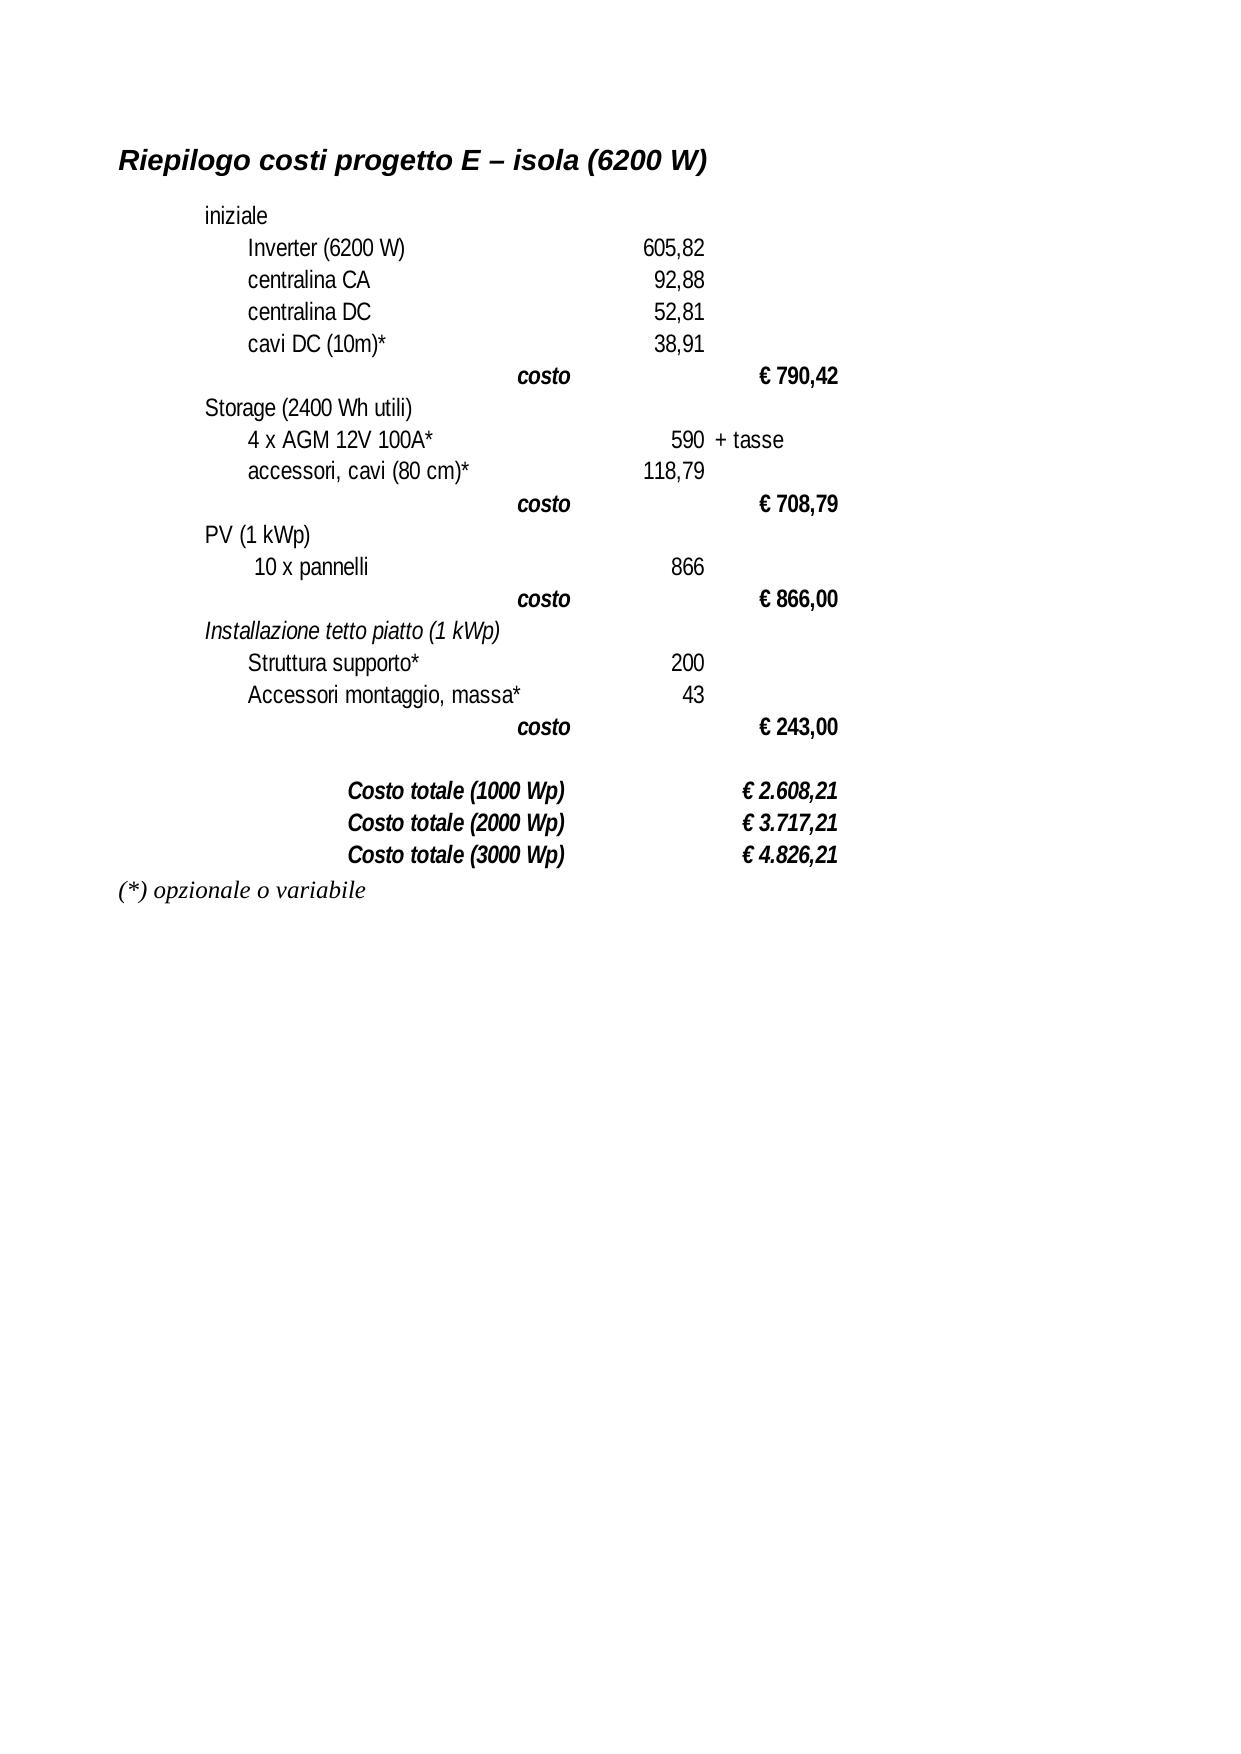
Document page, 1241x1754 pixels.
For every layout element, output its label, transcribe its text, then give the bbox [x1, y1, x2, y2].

text (*) opzionale o variabile [118, 189, 1122, 904]
subtitle Riepilogo costi progetto E – isola (6200 W) [118, 143, 1122, 177]
